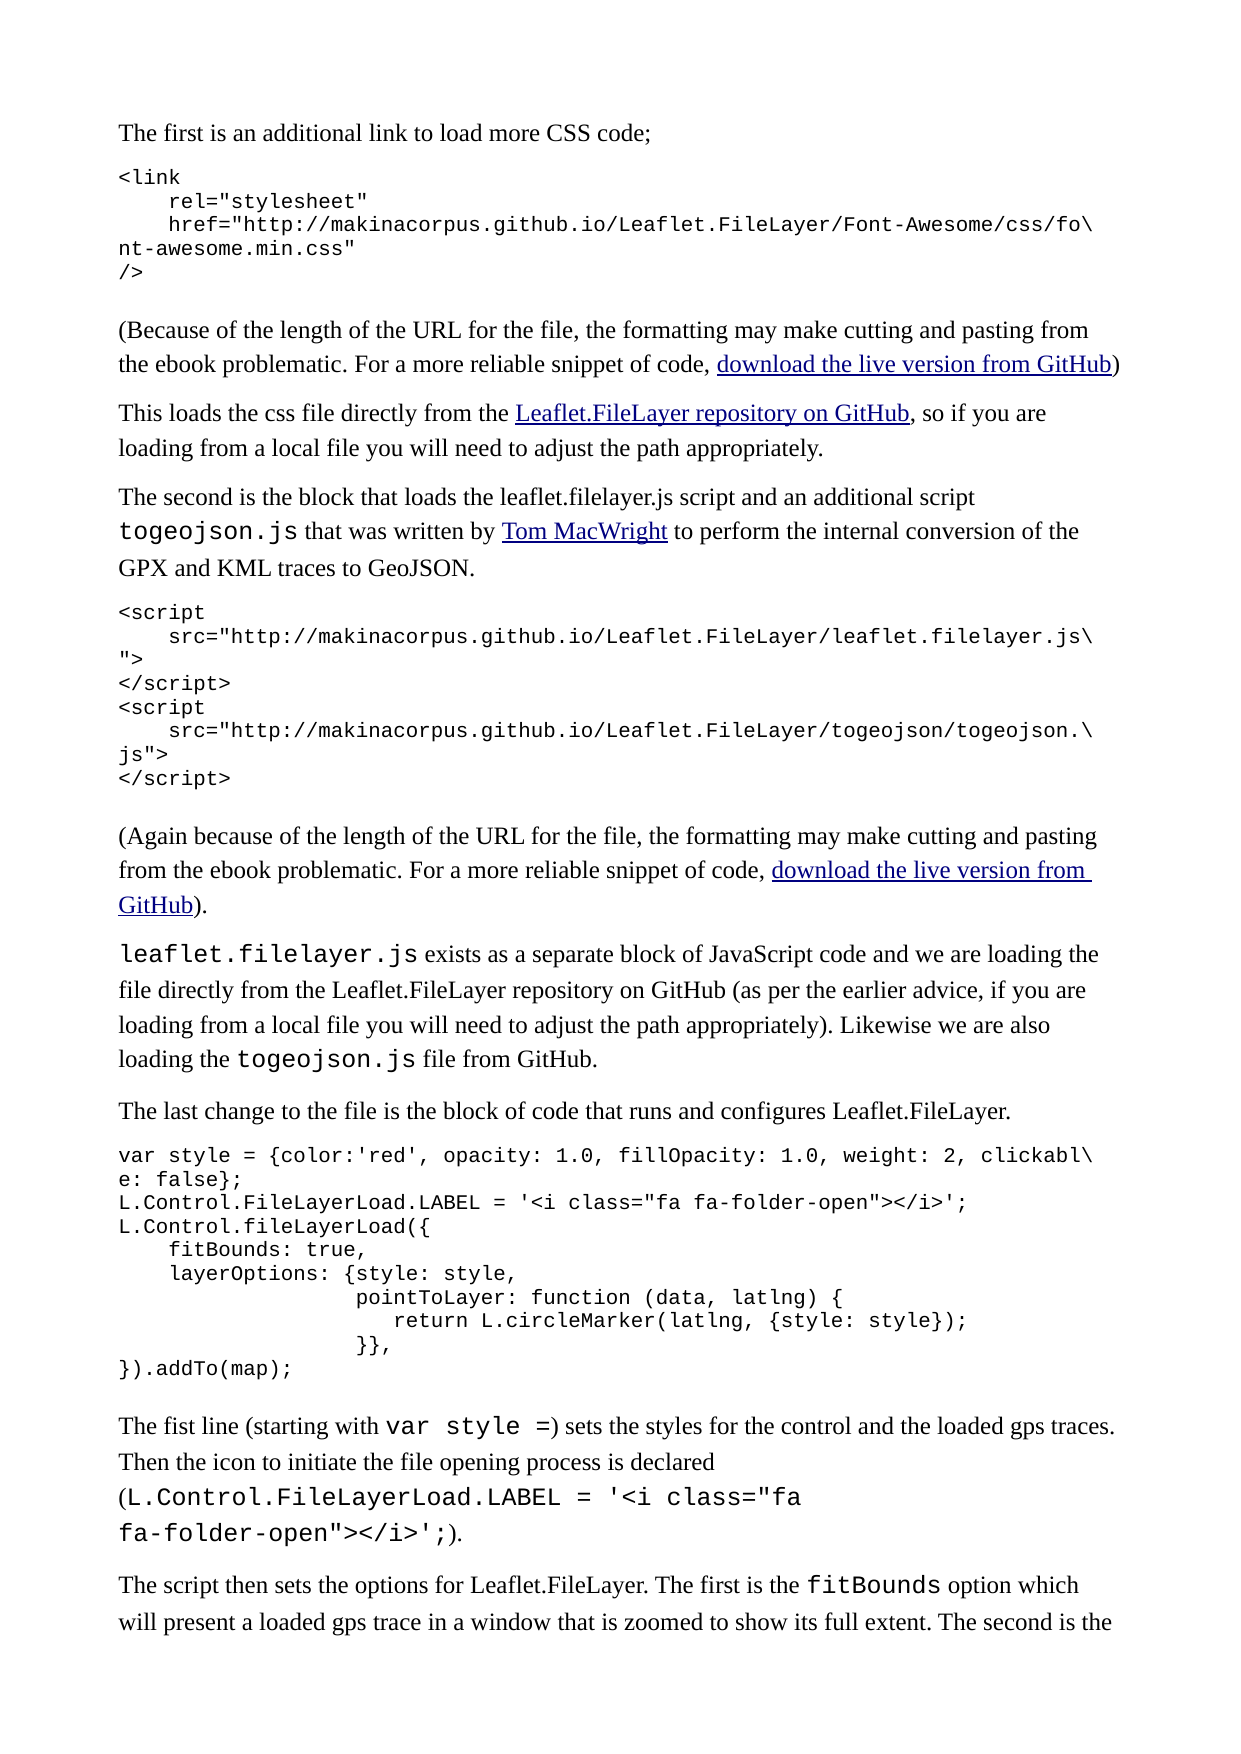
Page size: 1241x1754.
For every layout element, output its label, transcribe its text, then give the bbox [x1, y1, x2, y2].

text <script [118, 697, 1122, 720]
text return L.circleMarker(latlng, {style: style}); [118, 1310, 1122, 1334]
text </script> [118, 768, 1122, 791]
text The first is an additional link to load more CSS code; [118, 118, 1122, 147]
text layerOptions: {style: style, [118, 1263, 1122, 1287]
text <script [118, 602, 1122, 626]
text The last change to the file is the block of code that runs and configures Leaflet.FileLayer. [118, 1096, 1122, 1124]
text <link [118, 167, 1122, 191]
text }).addTo(map); [118, 1358, 1122, 1381]
text </script> [118, 673, 1122, 697]
text rel="stylesheet" [118, 191, 1122, 214]
text The fist line (starting with var style =) sets the styles for the control and the loaded gps traces. Then the icon to initiate the file opening process is declared (L.Control.FileLayerLoad.LABEL = '<i class="fa fa-folder-open"></i>';). [118, 1411, 1122, 1549]
text pointToLayer: function (data, latlng) { [118, 1287, 1122, 1310]
text L.Control.FileLayerLoad.LABEL = '<i class="fa fa-folder-open"></i>'; [118, 1192, 1122, 1216]
text (Because of the length of the URL for the file, the formatting may make cutting and pasting from the ebook problematic. For a more reliable snippet of code, download the live version from GitHub) [118, 315, 1122, 378]
text href="http://makinacorpus.github.io/Leaflet.FileLayer/Font-Awesome/css/fo\ [118, 214, 1122, 238]
text (Again because of the length of the URL for the file, the formatting may make cutting and pasting from the ebook problematic. For a more reliable snippet of code, download the live version from GitHub). [118, 821, 1122, 918]
text }}, [118, 1334, 1122, 1358]
text src="http://makinacorpus.github.io/Leaflet.FileLayer/leaflet.filelayer.js\ [118, 626, 1122, 649]
text This loads the css file directly from the Leaflet.FileLayer repository on GitHub, so if you are loading from a local file you will need to adjust the path appropriately. [118, 398, 1122, 462]
text fitBounds: true, [118, 1239, 1122, 1263]
text The script then sets the options for Leaflet.FileLayer. The first is the fitBounds option which will present a loaded gps trace in a window that is zoomed to show its full extent. The second is the [118, 1570, 1122, 1635]
text var style = {color:'red', opacity: 1.0, fillOpacity: 1.0, weight: 2, clickabl\ [118, 1145, 1122, 1168]
text src="http://makinacorpus.github.io/Leaflet.FileLayer/togeojson/togeojson.\ [118, 720, 1122, 744]
text nt-awesome.min.css" [118, 238, 1122, 262]
text /> [118, 262, 1122, 285]
text The second is the block that loads the leaflet.filelayer.js script and an additional script togeojson.js that was written by Tom MacWright to perform the internal conversion of the GPX and KML traces to GeoJSON. [118, 482, 1122, 582]
text e: false}; [118, 1168, 1122, 1192]
text L.Control.fileLayerLoad({ [118, 1216, 1122, 1239]
text "> [118, 649, 1122, 673]
text js"> [118, 744, 1122, 768]
text leaflet.filelayer.js exists as a separate block of JavaScript code and we are loading the file directly from the Leaflet.FileLayer repository on GitHub (as per the earlier advice, if you are loading from a local file you will need to adjust the path appropriately). Likewise we are also loading the togeojson.js file from GitHub. [118, 939, 1122, 1075]
